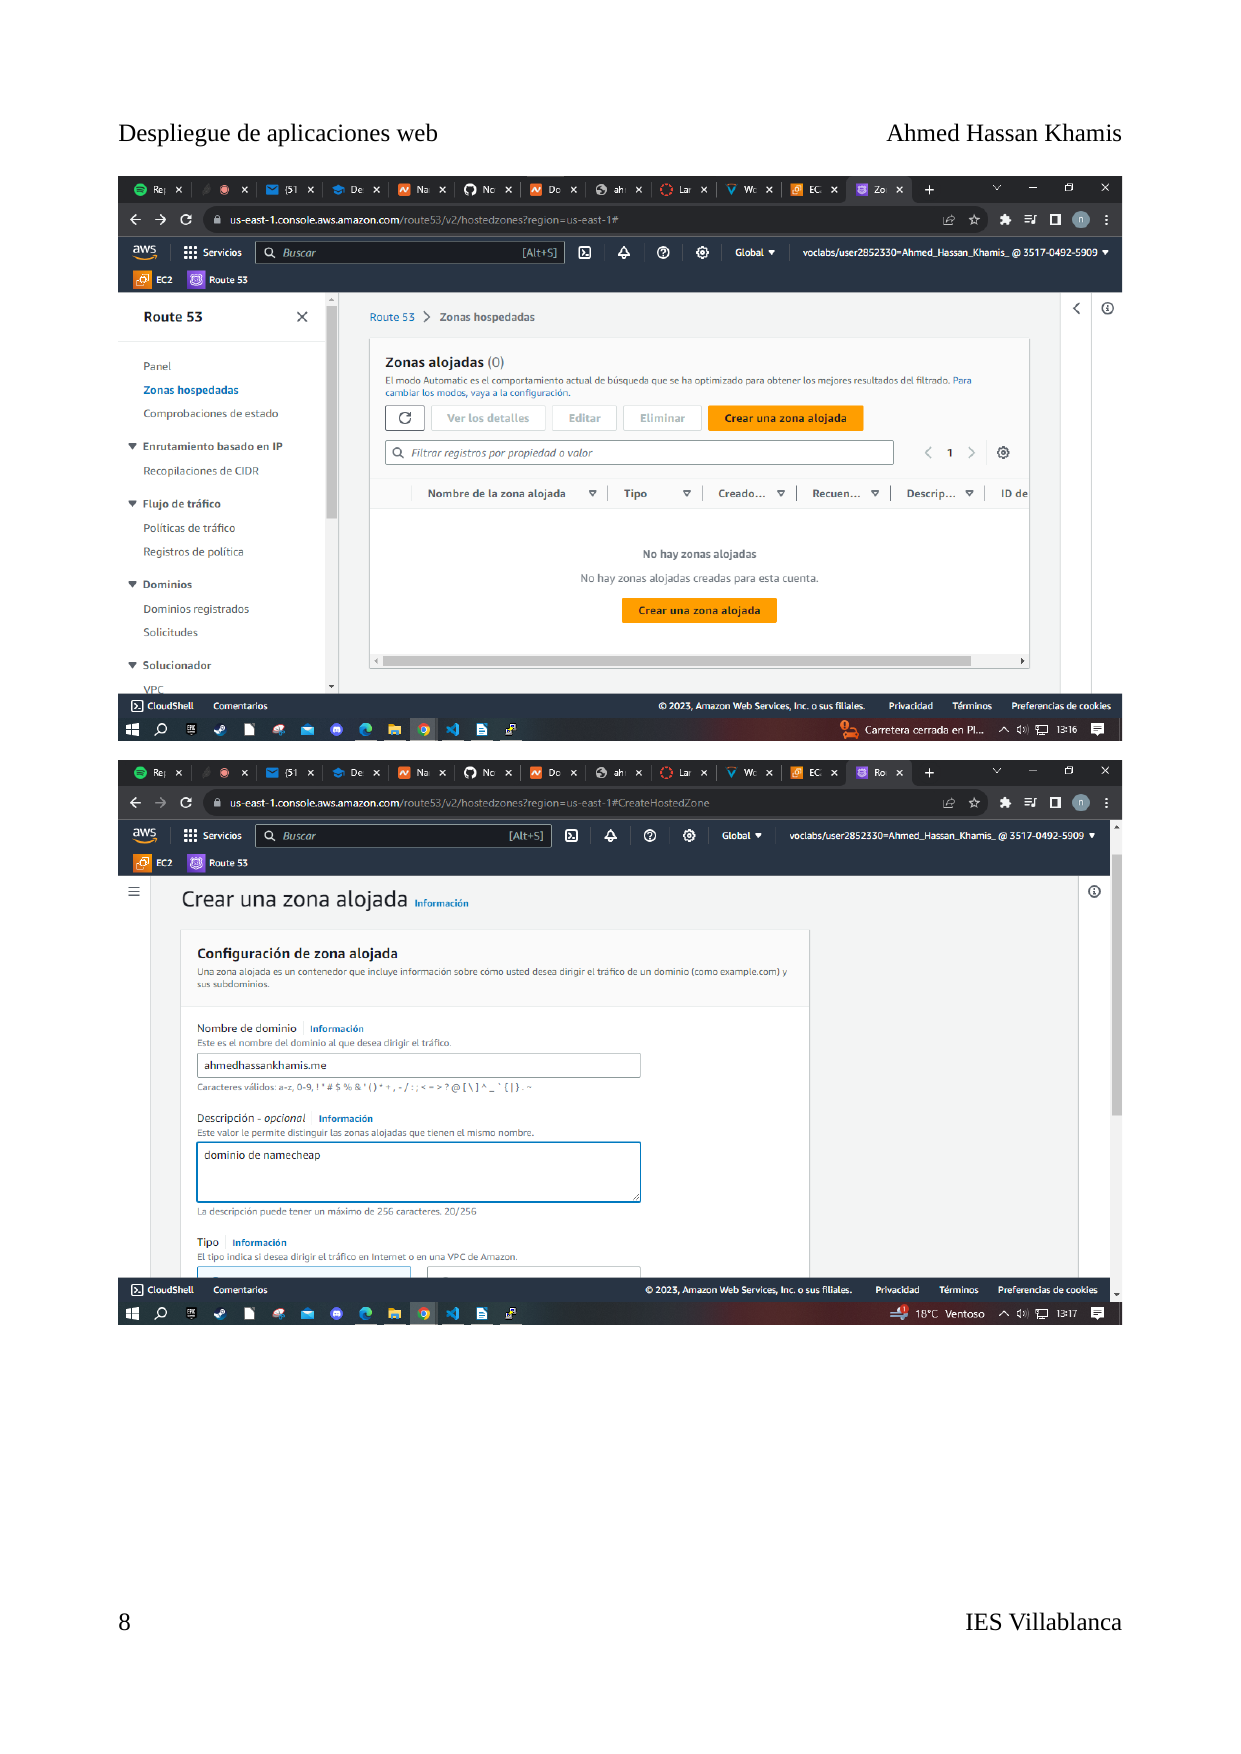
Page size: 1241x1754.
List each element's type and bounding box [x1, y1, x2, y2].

picture [118, 176, 1123, 741]
picture [118, 760, 1123, 1325]
